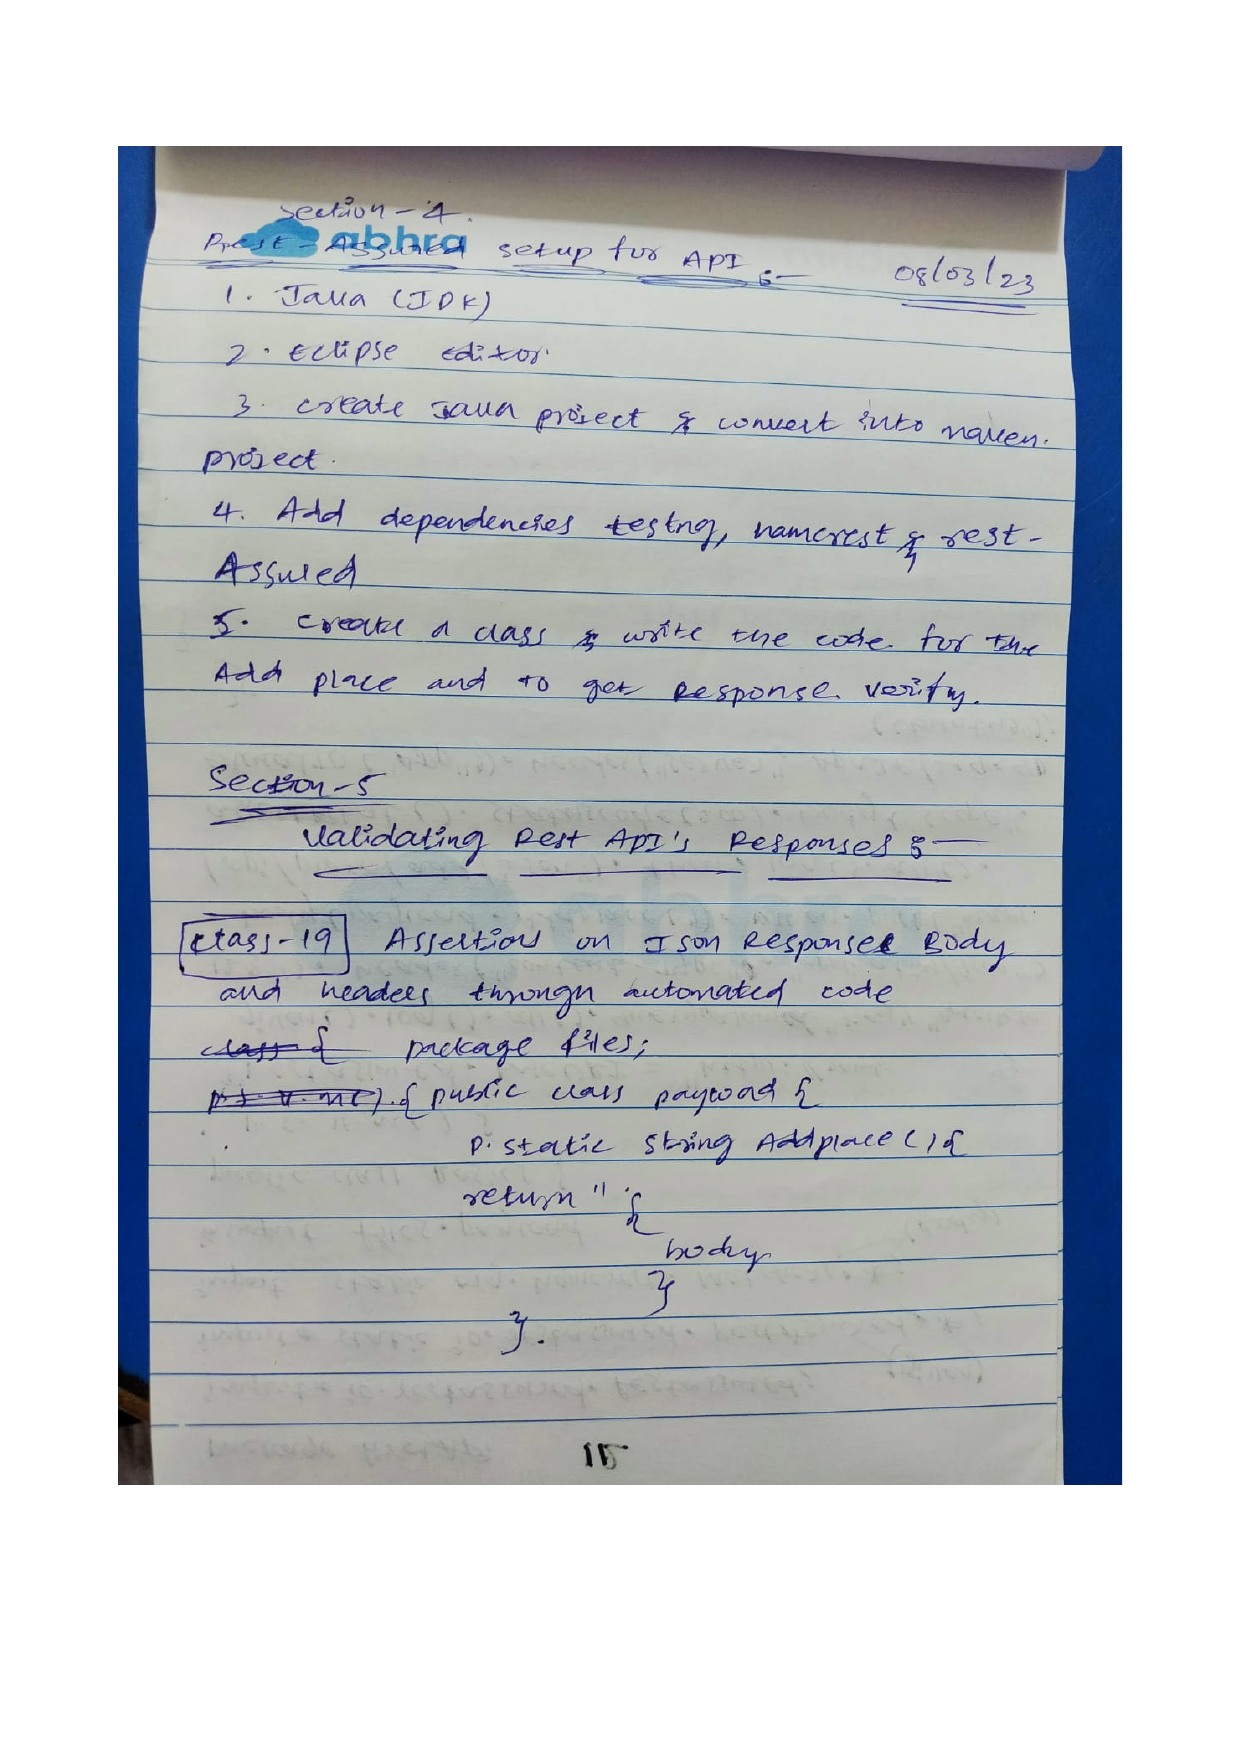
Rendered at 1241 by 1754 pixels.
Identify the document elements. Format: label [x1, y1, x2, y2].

picture [118, 146, 1123, 1485]
